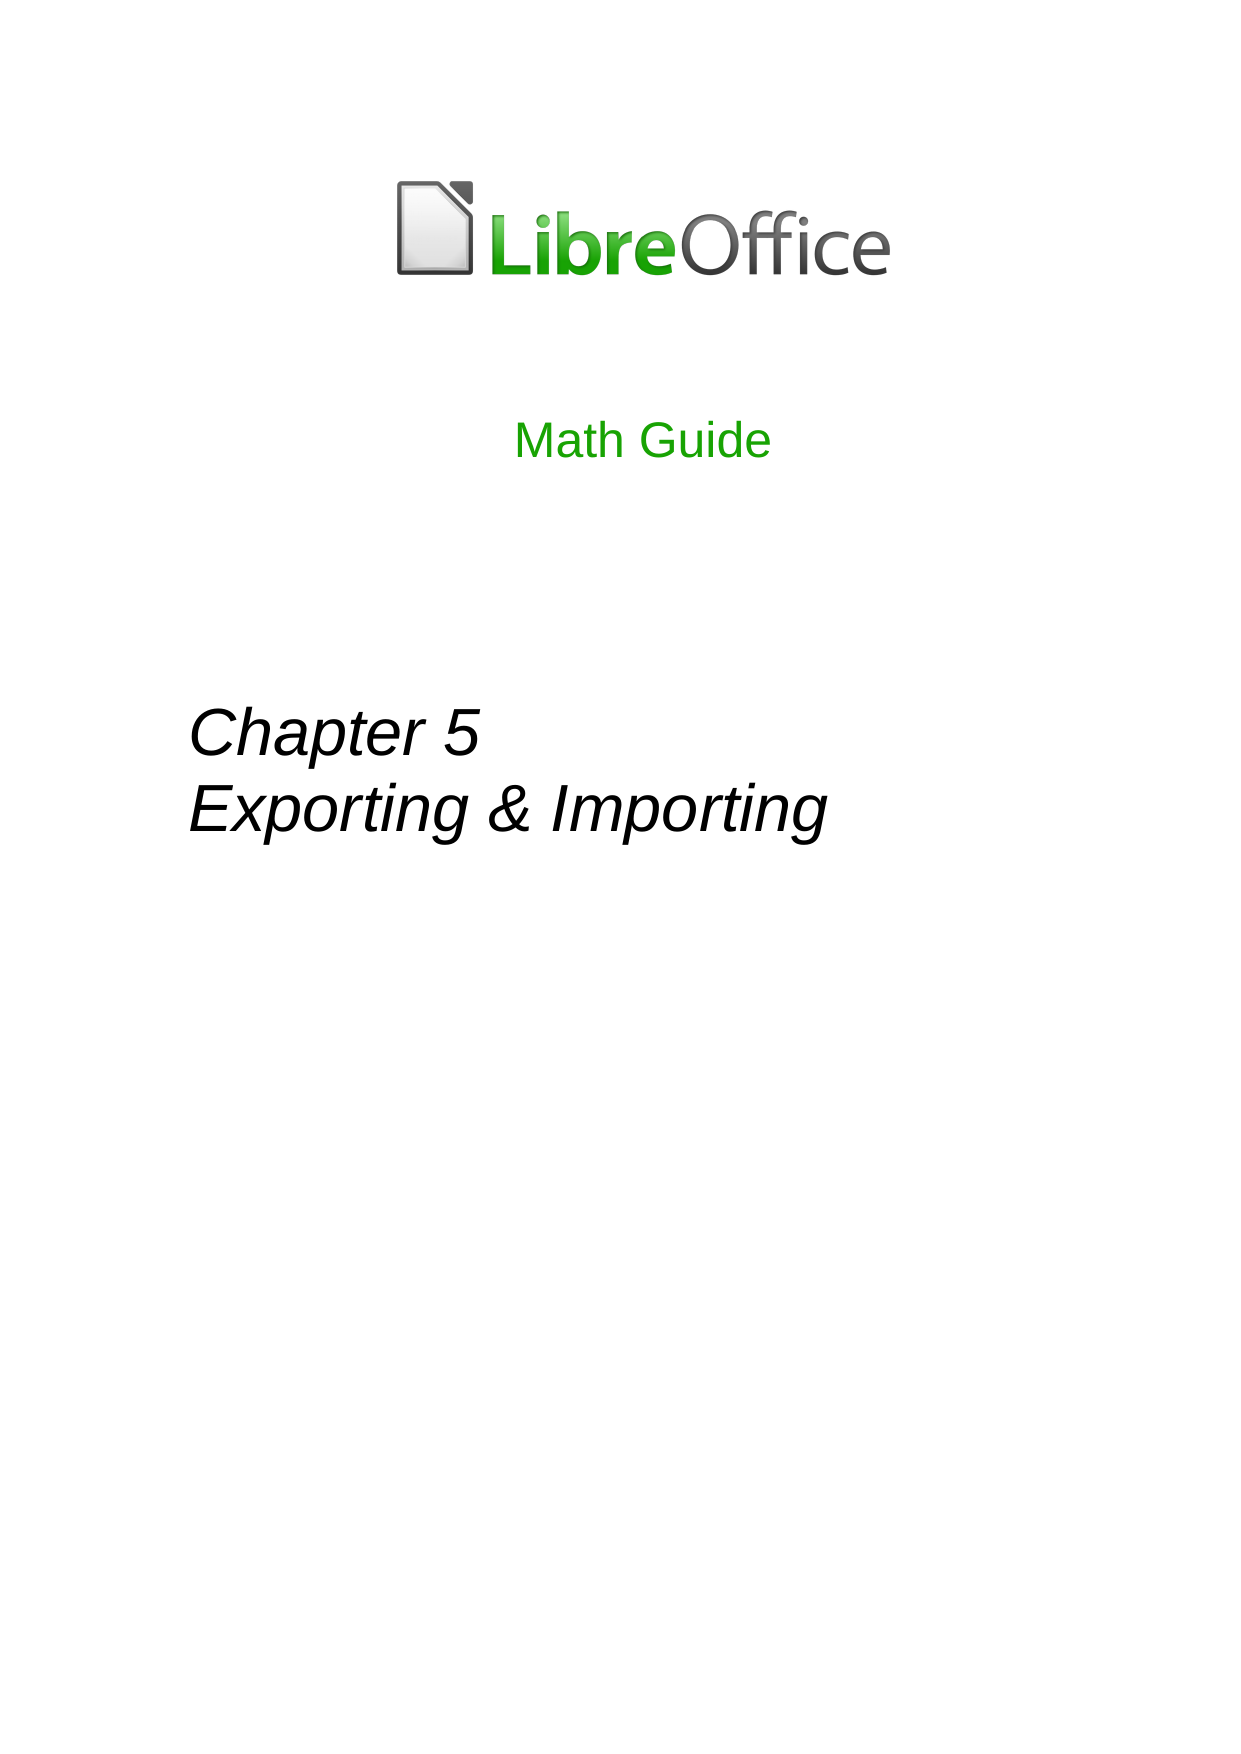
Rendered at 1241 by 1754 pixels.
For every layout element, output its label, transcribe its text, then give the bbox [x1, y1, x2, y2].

picture [392, 177, 893, 282]
title Chapter 5 Exporting & Importing [188, 693, 1098, 846]
text Math Guide [188, 410, 1098, 468]
